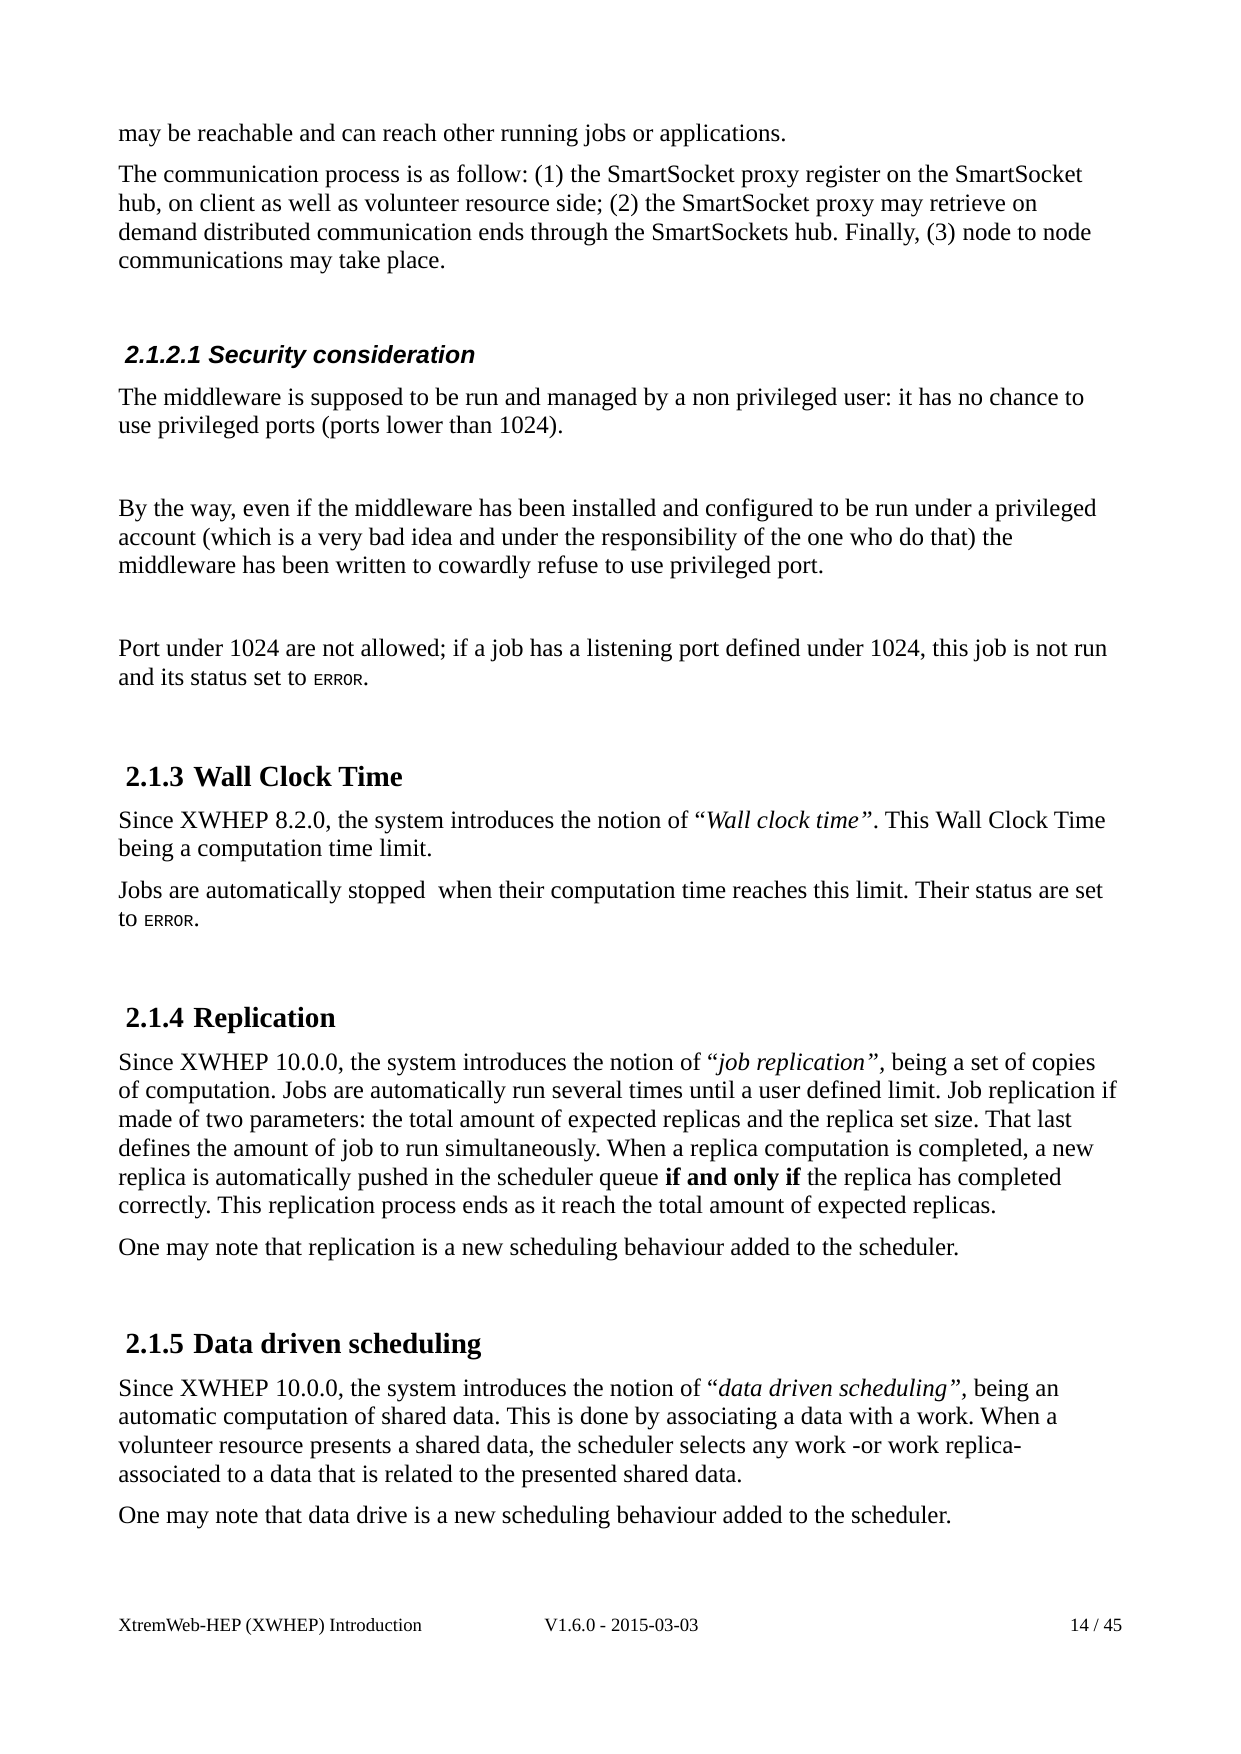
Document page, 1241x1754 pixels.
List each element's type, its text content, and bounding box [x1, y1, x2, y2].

text Jobs are automatically stopped when their computation time reaches this limit. Their status are set to error. [118, 875, 1122, 934]
text By the way, even if the middleware has been installed and configured to be run under a privileged account (which is a very bad idea and under the responsibility of the one who do that) the middleware has been written to cowardly refuse to use privileged port. [118, 493, 1122, 579]
text The communication process is as follow: (1) the SmartSocket proxy register on the SmartSocket hub, on client as well as volunteer resource side; (2) the SmartSocket proxy may retrieve on demand distributed communication ends through the SmartSockets hub. Finally, (3) node to node communications may take place. [118, 159, 1122, 274]
text The middleware is supposed to be run and managed by a non privileged user: it has no chance to use privileged ports (ports lower than 1024). [118, 382, 1122, 439]
text One may note that data drive is a new scheduling behaviour added to the scheduler. [118, 1500, 1122, 1529]
text Since XWHEP 10.0.0, the system introduces the notion of “job replication”, being a set of copies of computation. Jobs are automatically run several times until a user defined limit. Job replication if made of two parameters: the total amount of expected replicas and the replica set size. That last defines the amount of job to run simultaneously. When a replica computation is completed, a new replica is automatically pushed in the scheduler queue if and only if the replica has completed correctly. This replication process ends as it reach the total amount of expected replicas. [118, 1047, 1122, 1219]
text Port under 1024 are not allowed; if a job has a listening port defined under 1024, this job is not run and its status set to error. [118, 633, 1122, 692]
text Since XWHEP 10.0.0, the system introduces the notion of “data driven scheduling”, being an automatic computation of shared data. This is done by associating a data with a work. When a volunteer resource presents a shared data, the scheduler selects any work -or work replica- associated to a data that is related to the presented shared data. [118, 1373, 1122, 1488]
text Since XWHEP 8.2.0, the system introduces the notion of “Wall clock time”. This Wall Clock Time being a computation time limit. [118, 805, 1122, 862]
text may be reachable and can reach other running jobs or applications. [118, 118, 1122, 147]
subtitle Replication [118, 1001, 1122, 1034]
subtitle Security consideration [118, 341, 1122, 369]
subtitle Data driven scheduling [118, 1327, 1122, 1360]
text One may note that replication is a new scheduling behaviour added to the scheduler. [118, 1232, 1122, 1260]
subtitle Wall Clock Time [118, 759, 1122, 792]
